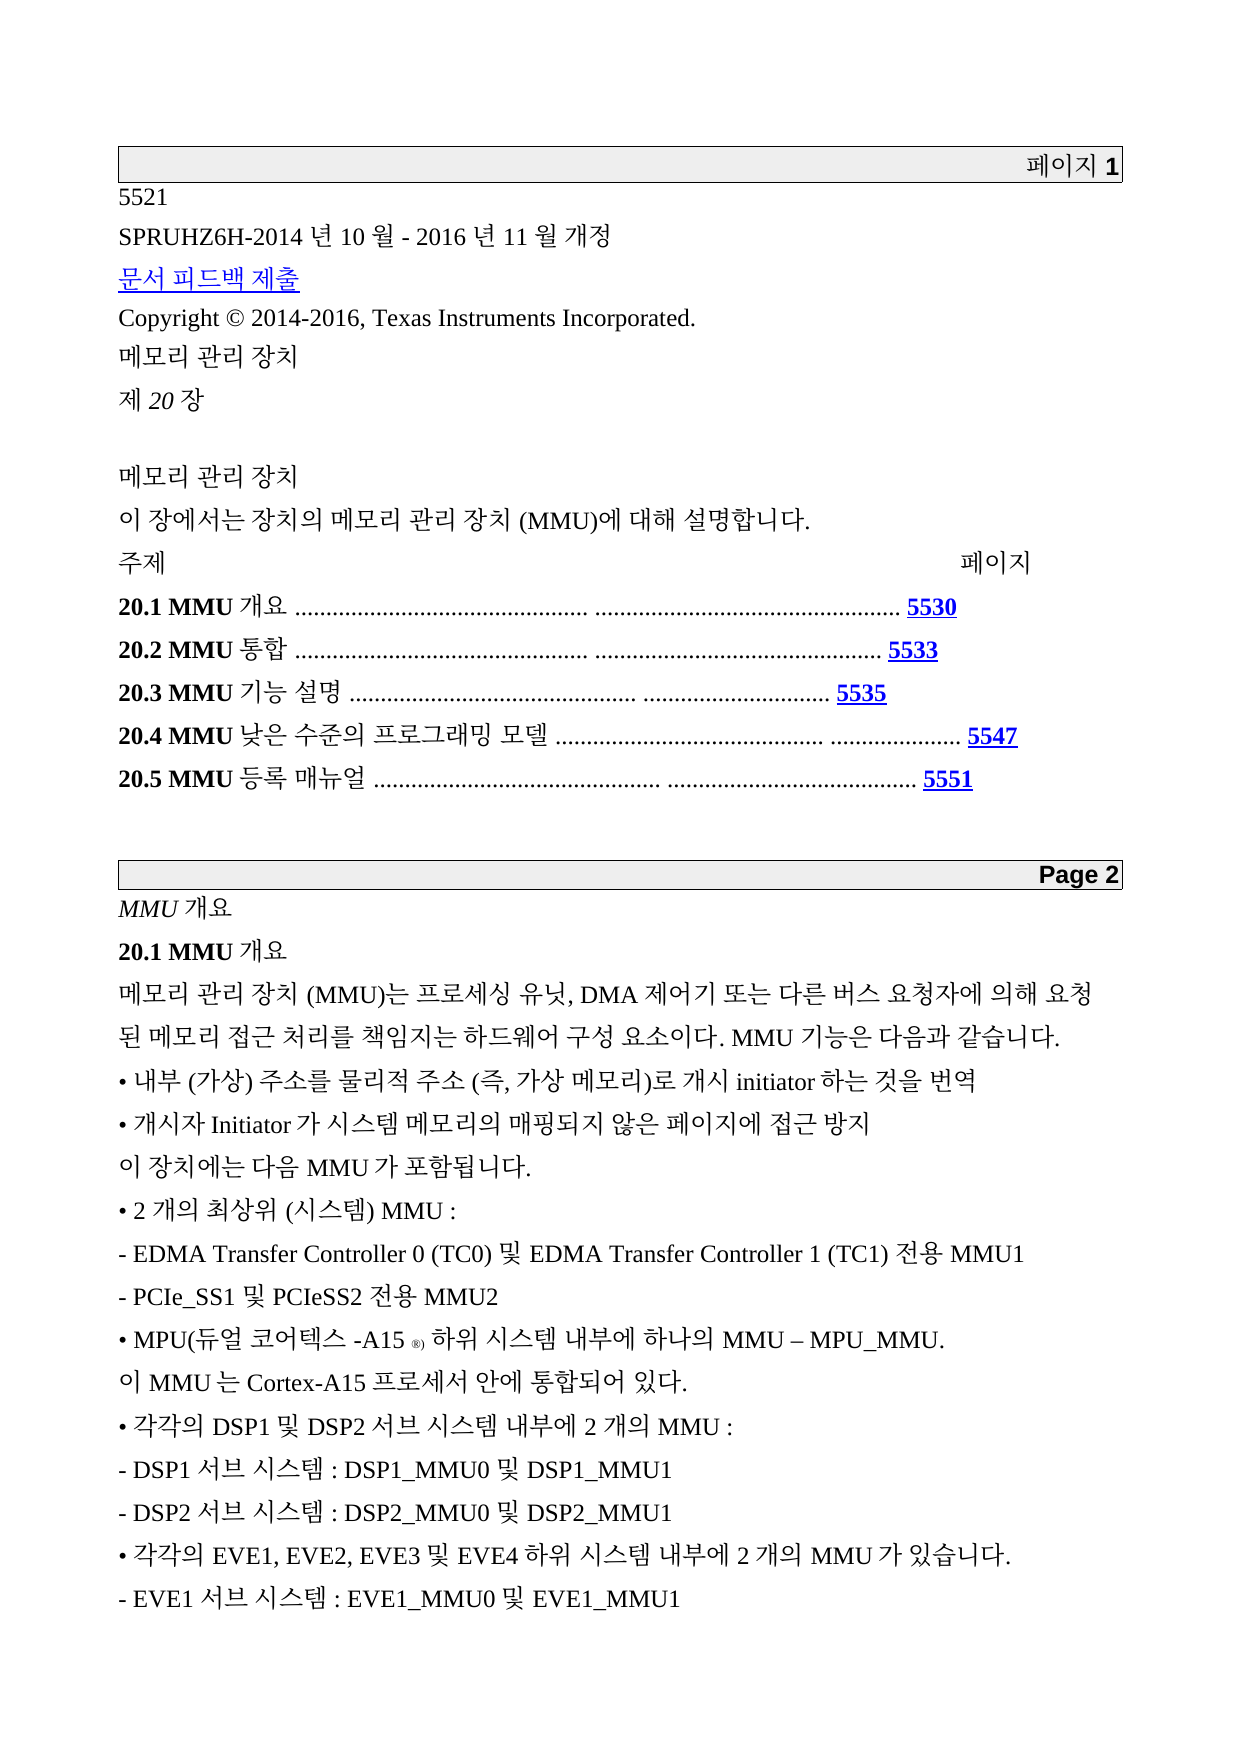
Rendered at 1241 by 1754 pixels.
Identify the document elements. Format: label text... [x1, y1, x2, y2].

text 20.5 MMU 등록 매뉴얼 .............................................. ........................................ 5551 [118, 759, 1122, 795]
text MMU 개요 [118, 890, 1122, 925]
text 20.3 MMU 기능 설명 .............................................. .............................. 5535 [118, 673, 1122, 709]
text • 개시자Initiator가 시스템 메모리의 매핑되지 않은 페이지에 접근 방지 [118, 1104, 1122, 1140]
text - EDMA Transfer Controller 0 (TC0) 및 EDMA Transfer Controller 1 (TC1) 전용 MMU1 [118, 1234, 1122, 1270]
text • 각각의 EVE1, EVE2, EVE3 및 EVE4 하위 시스템 내부에 2 개의 MMU가 있습니다. [118, 1536, 1122, 1572]
text • 각각의 DSP1 및 DSP2 서브 시스템 내부에 2 개의 MMU : [118, 1406, 1122, 1442]
text 메모리 관리 장치 [118, 337, 1122, 373]
text 5521 [118, 183, 1122, 211]
text 이 장치에는 다음 MMU가 포함됩니다. [118, 1147, 1122, 1183]
text 20.4 MMU 낮은 수준의 프로그래밍 모델 ........................................... ..................... 5547 [118, 716, 1122, 752]
text Copyright © 2014-2016, Texas Instruments Incorporated. [118, 303, 1122, 332]
text 20.1 MMU 개요 [118, 932, 1122, 968]
text 20.2 MMU 통합 ............................................... .............................................. 5533 [118, 630, 1122, 666]
text • 내부 (가상) 주소를 물리적 주소 (즉, 가상 메모리)로 개시initiator하는 것을 번역 [118, 1061, 1122, 1097]
text - EVE1 서브 시스템 : EVE1_MMU0 및 EVE1_MMU1 [118, 1579, 1122, 1615]
text 메모리 관리 장치 (MMU)는 프로세싱 유닛, DMA 제어기 또는 다른 버스 요청자에 의해 요청 된 메모리 접근 처리를 책임지는 하드웨어 구성 요소이다. MMU 기능은 다음과 같습니다. [118, 975, 1122, 1054]
text 메모리 관리 장치 [118, 457, 1122, 493]
table_header 페이지 1 [119, 147, 1122, 182]
text 이 MMU는 Cortex-A15 프로세서 안에 통합되어 있다. [118, 1363, 1122, 1399]
table_header Page 2 [119, 861, 1122, 889]
text - PCIe_SS1 및 PCIeSS2 전용 MMU2 [118, 1277, 1122, 1313]
text 20.1 MMU 개요 ............................................... ................................................. 5530 [118, 587, 1122, 623]
text • 2 개의 최상위 (시스템) MMU : [118, 1191, 1122, 1227]
text 이 장에서는 장치의 메모리 관리 장치 (MMU)에 대해 설명합니다. [118, 500, 1122, 536]
text 문서 피드백 제출 [118, 260, 1122, 296]
text - DSP2 서브 시스템 : DSP2_MMU0 및 DSP2_MMU1 [118, 1492, 1122, 1528]
text SPRUHZ6H-2014 년 10 월 - 2016 년 11 월 개정 [118, 217, 1122, 253]
text 제 20 장 [118, 381, 1122, 417]
text • MPU(듀얼 코어텍스 -A15 ®) 하위 시스템 내부에 하나의 MMU – MPU_MMU. [118, 1320, 1122, 1356]
text 주제 ................................................. .................................................. ........................ 페이지 [118, 543, 1122, 579]
text - DSP1 서브 시스템 : DSP1_MMU0 및 DSP1_MMU1 [118, 1449, 1122, 1485]
